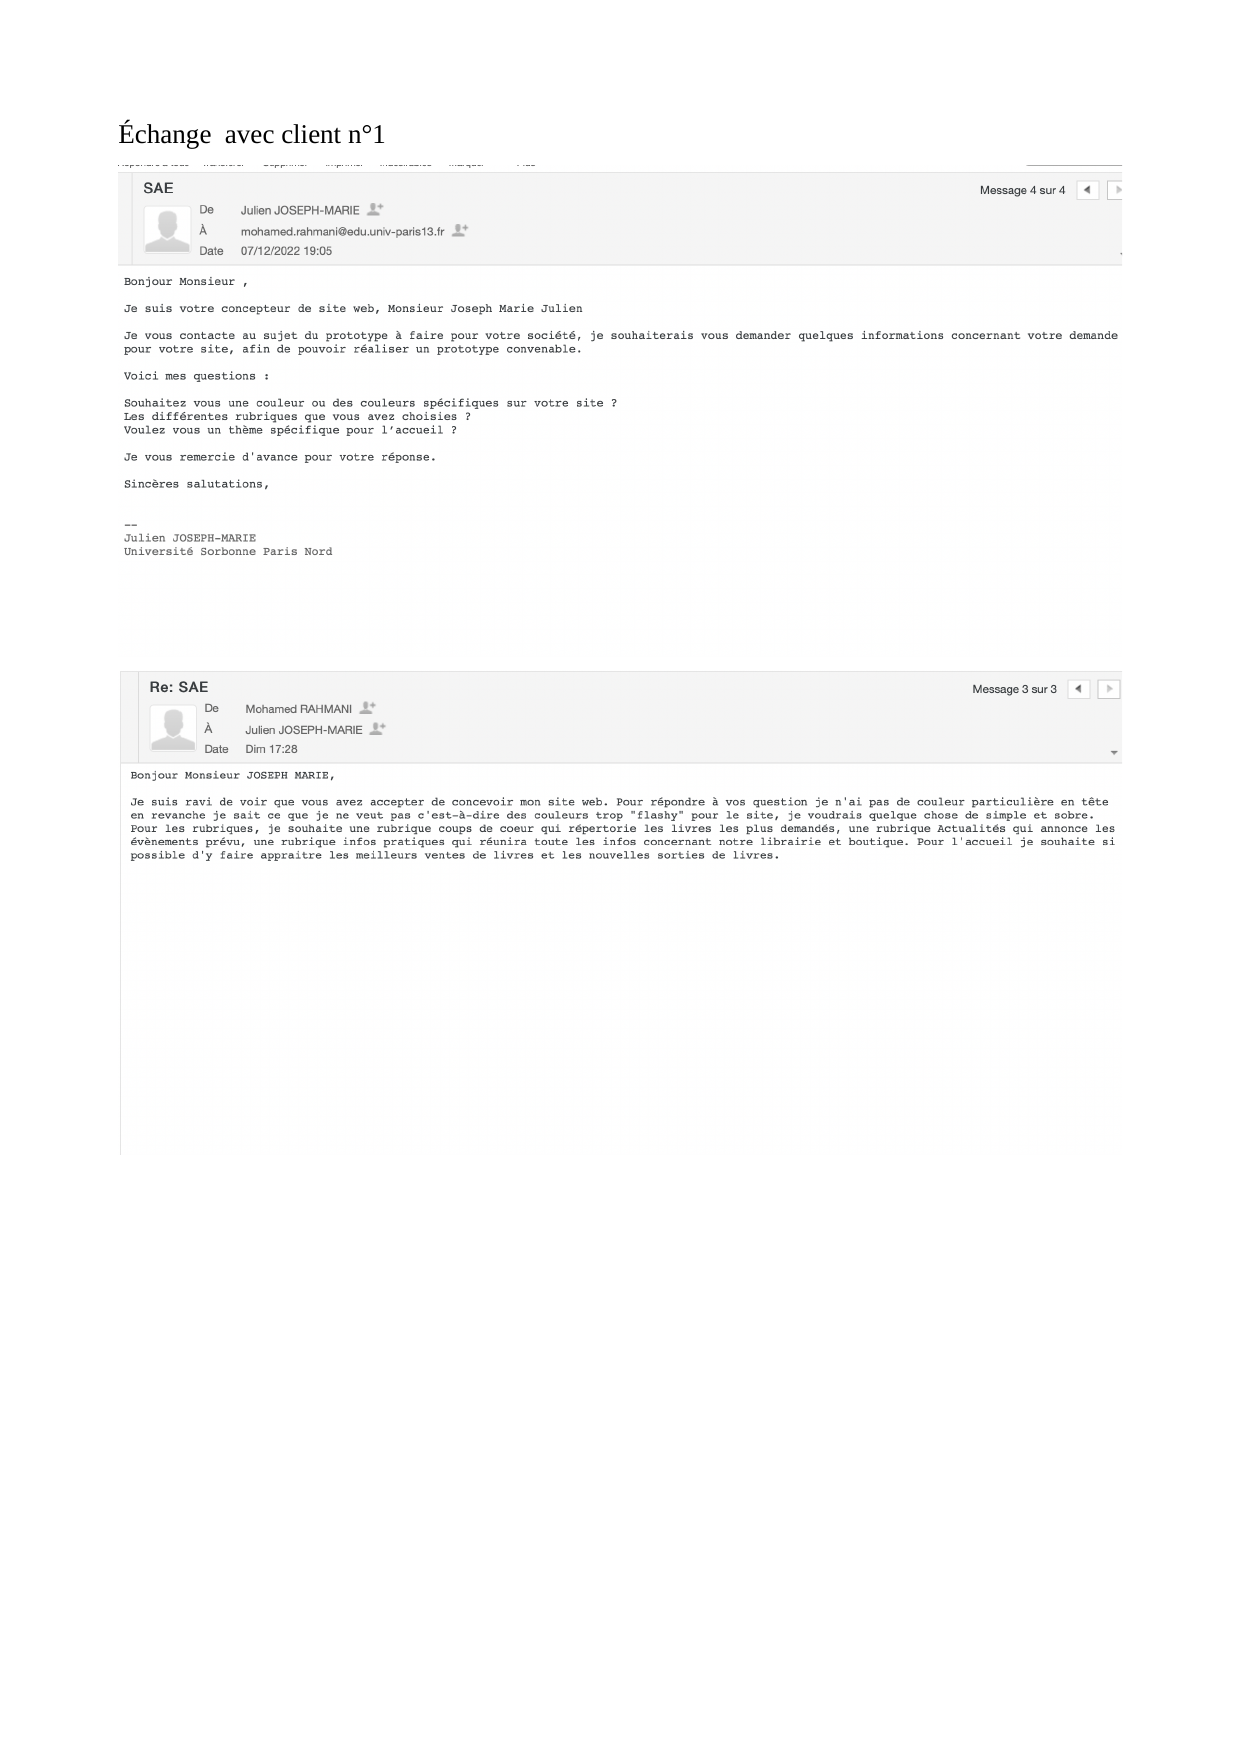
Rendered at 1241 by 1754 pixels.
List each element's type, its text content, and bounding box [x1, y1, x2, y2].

picture [118, 165, 1123, 657]
text Échange avec client n°1 [118, 118, 1122, 149]
picture [118, 670, 1123, 1155]
